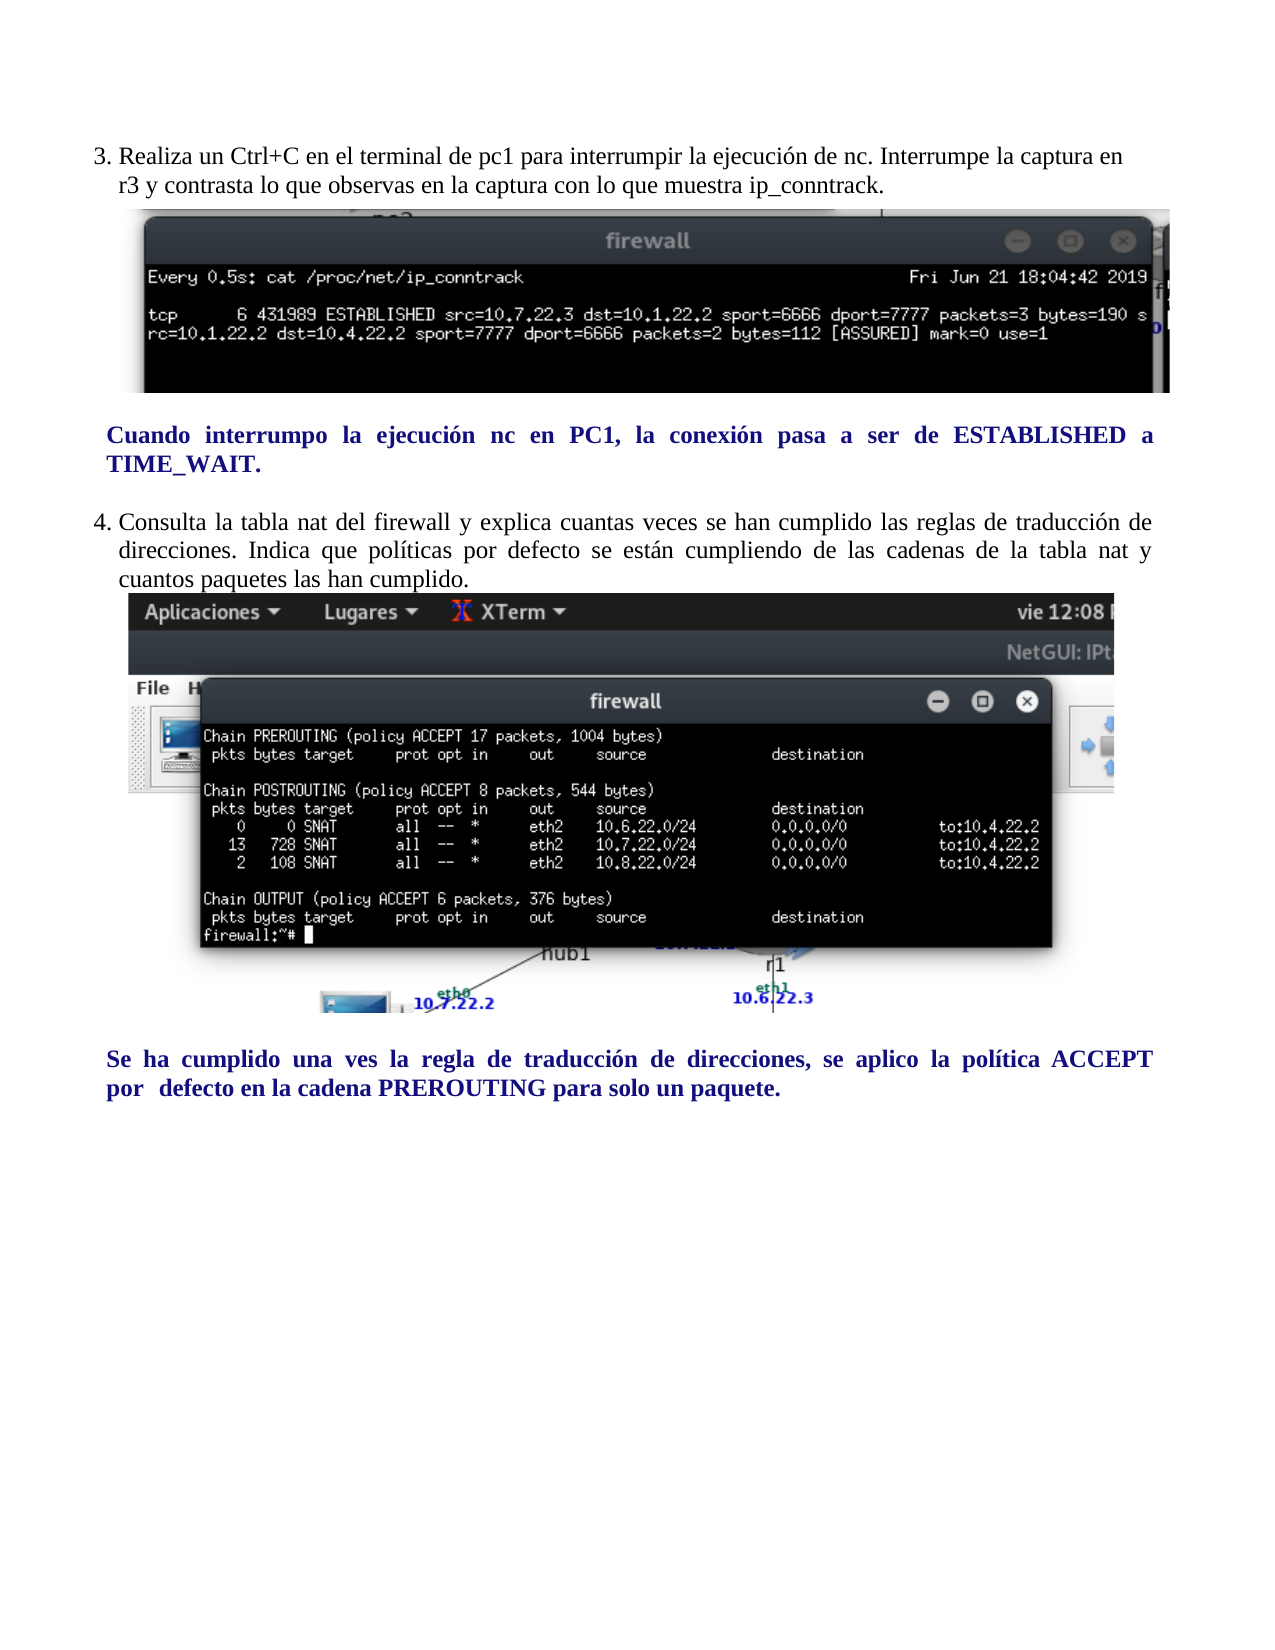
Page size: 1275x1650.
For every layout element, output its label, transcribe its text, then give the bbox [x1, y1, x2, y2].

text Cuando interrumpo la ejecución nc en PC1, la conexión pasa a ser de ESTABLISHED a TIME_WAIT. [106, 421, 1154, 478]
text Se ha cumplido una ves la regla de traducción de direcciones, se aplico la política ACCEPT por defecto en la cadena PREROUTING para solo un paquete. [106, 1044, 1154, 1102]
list Consulta la tabla nat del firewall y explica cuantas veces se han cumplido las reglas de traducción de direcciones. Indica que políticas por defecto se están cumpliendo de las cadenas de la tabla nat y cuantos paquetes las han cumplido. [106, 507, 1153, 593]
list Realiza un Ctrl+C en el terminal de pc1 para interrumpir la ejecución de nc. Interrumpe la captura en r3 y contrasta lo que observas en la captura con lo que muestra ip_conntrack. [106, 141, 1148, 199]
